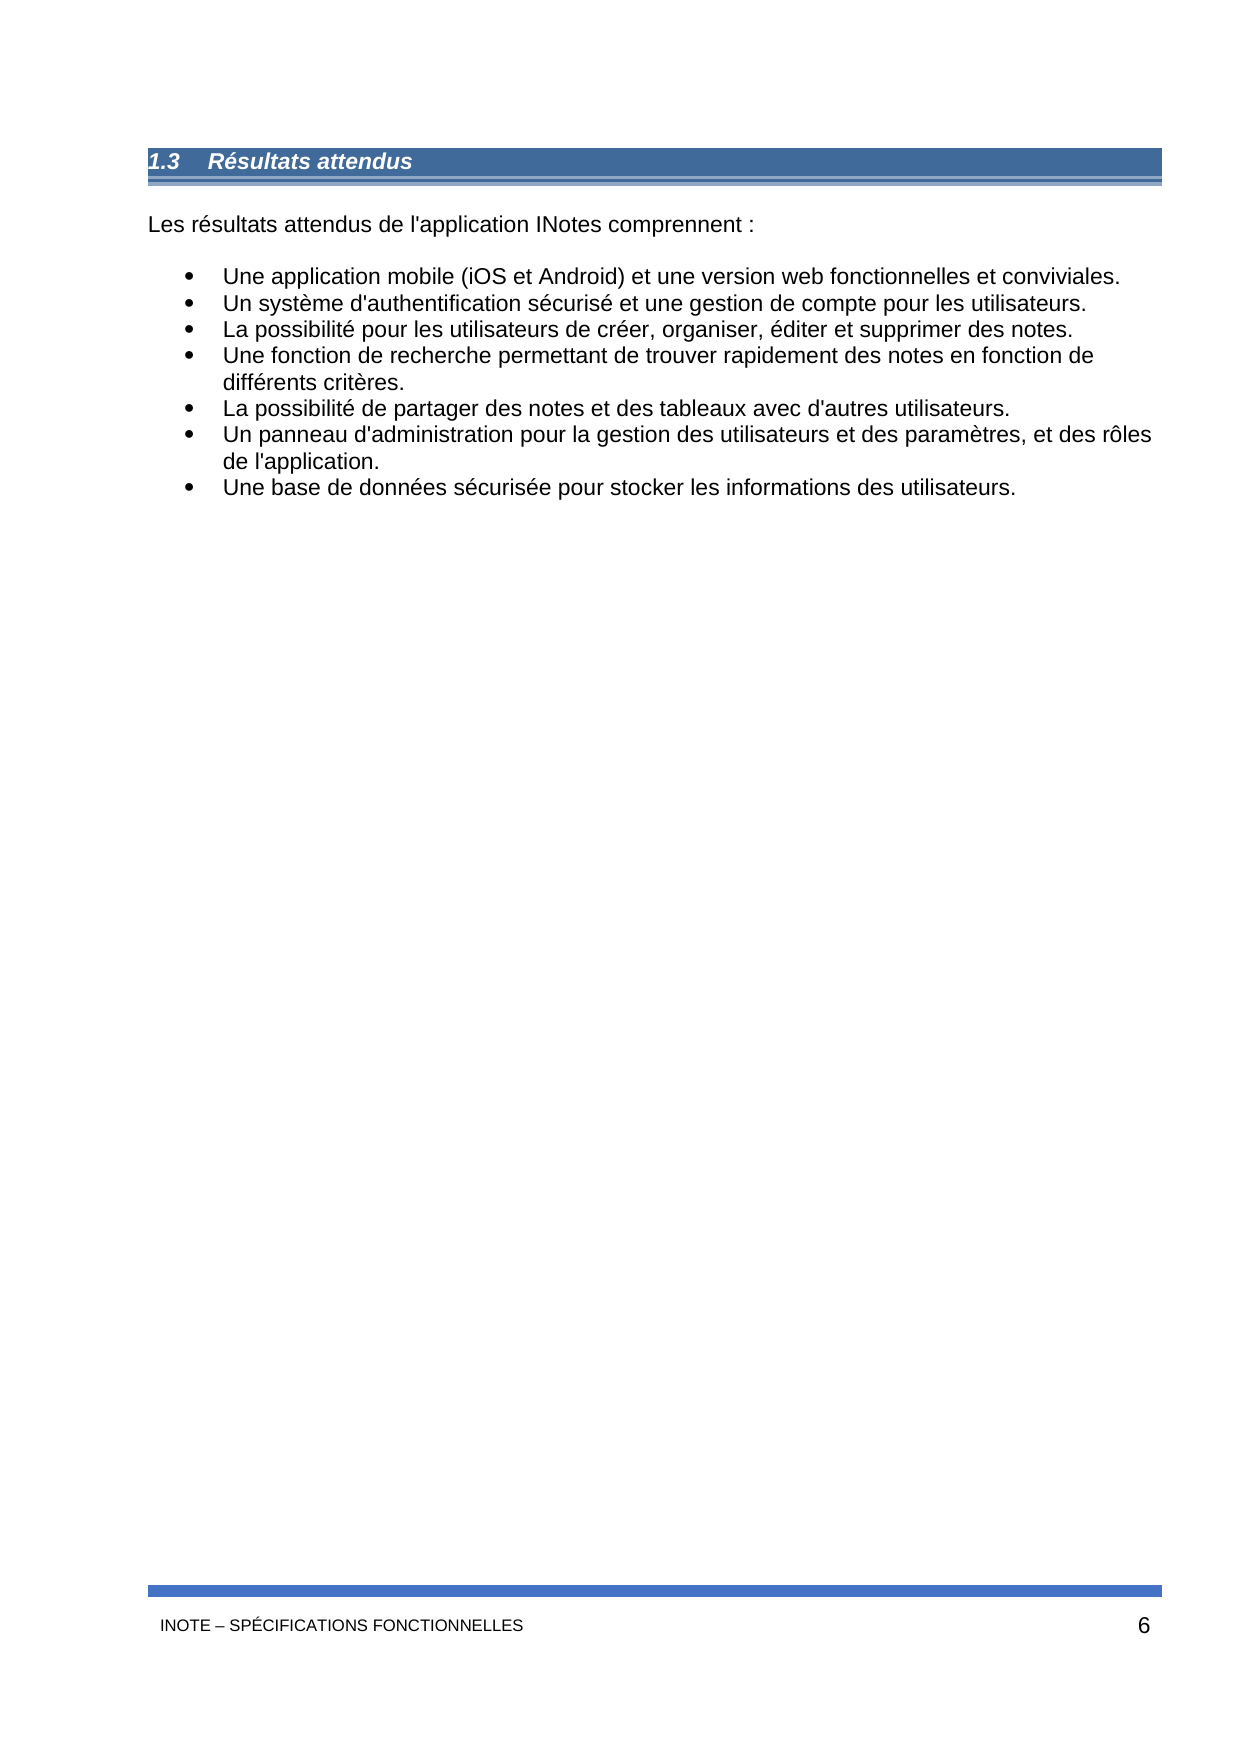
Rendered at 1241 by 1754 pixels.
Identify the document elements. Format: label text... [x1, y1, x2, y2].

list La possibilité de partager des notes et des tableaux avec d'autres utilisateurs. [185, 395, 1162, 421]
list Un système d'authentification sécurisé et une gestion de compte pour les utilisateurs. [185, 289, 1162, 316]
subtitle Résultats attendus [148, 148, 1162, 176]
text Les résultats attendus de l'application INotes comprennent : [148, 211, 1162, 237]
list Une application mobile (iOS et Android) et une version web fonctionnelles et conviviales. [185, 263, 1162, 289]
list Une fonction de recherche permettant de trouver rapidement des notes en fonction de différents critères. [185, 342, 1162, 395]
list Une base de données sécurisée pour stocker les informations des utilisateurs. [185, 474, 1162, 500]
list La possibilité pour les utilisateurs de créer, organiser, éditer et supprimer des notes. [185, 316, 1162, 342]
list Un panneau d'administration pour la gestion des utilisateurs et des paramètres, et des rôles de l'application. [185, 421, 1162, 474]
